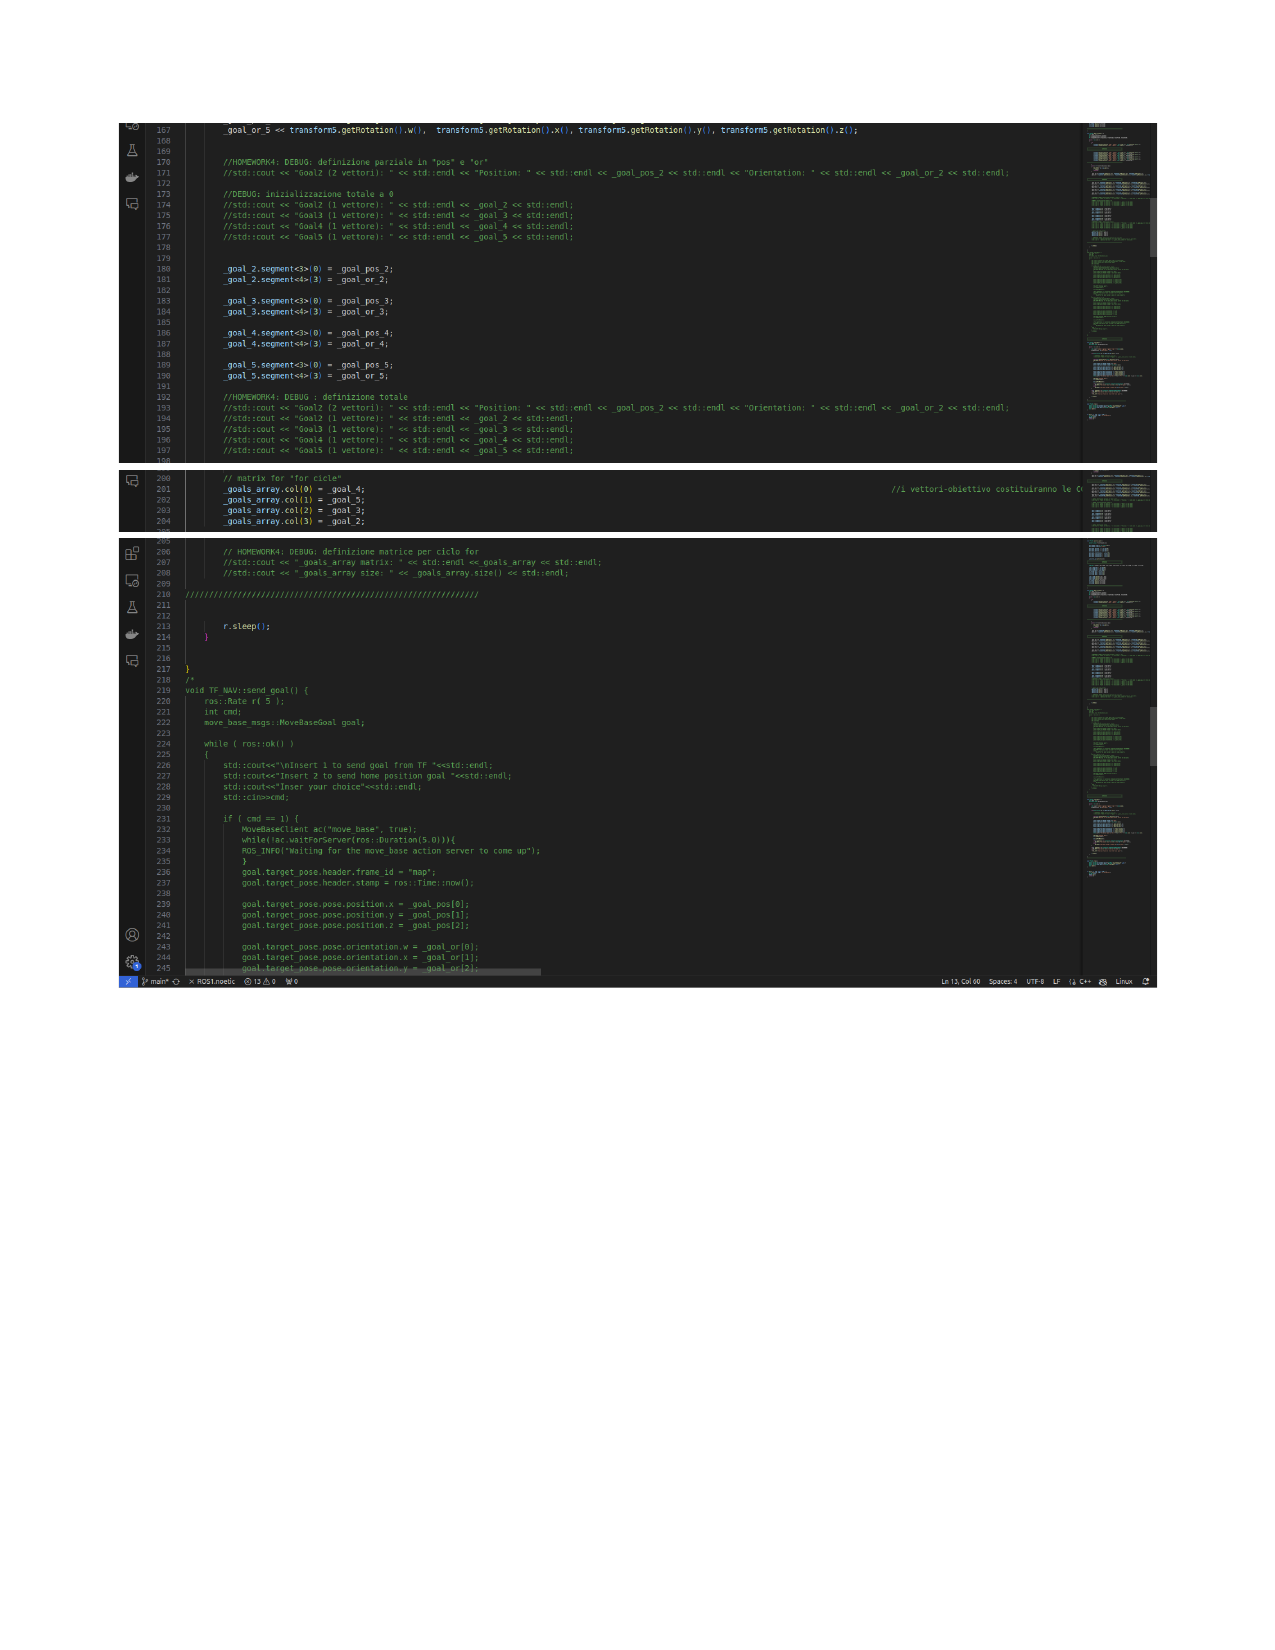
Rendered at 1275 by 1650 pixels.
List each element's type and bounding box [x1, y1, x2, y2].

picture [118, 538, 1158, 988]
picture [118, 123, 1158, 463]
picture [118, 470, 1158, 532]
